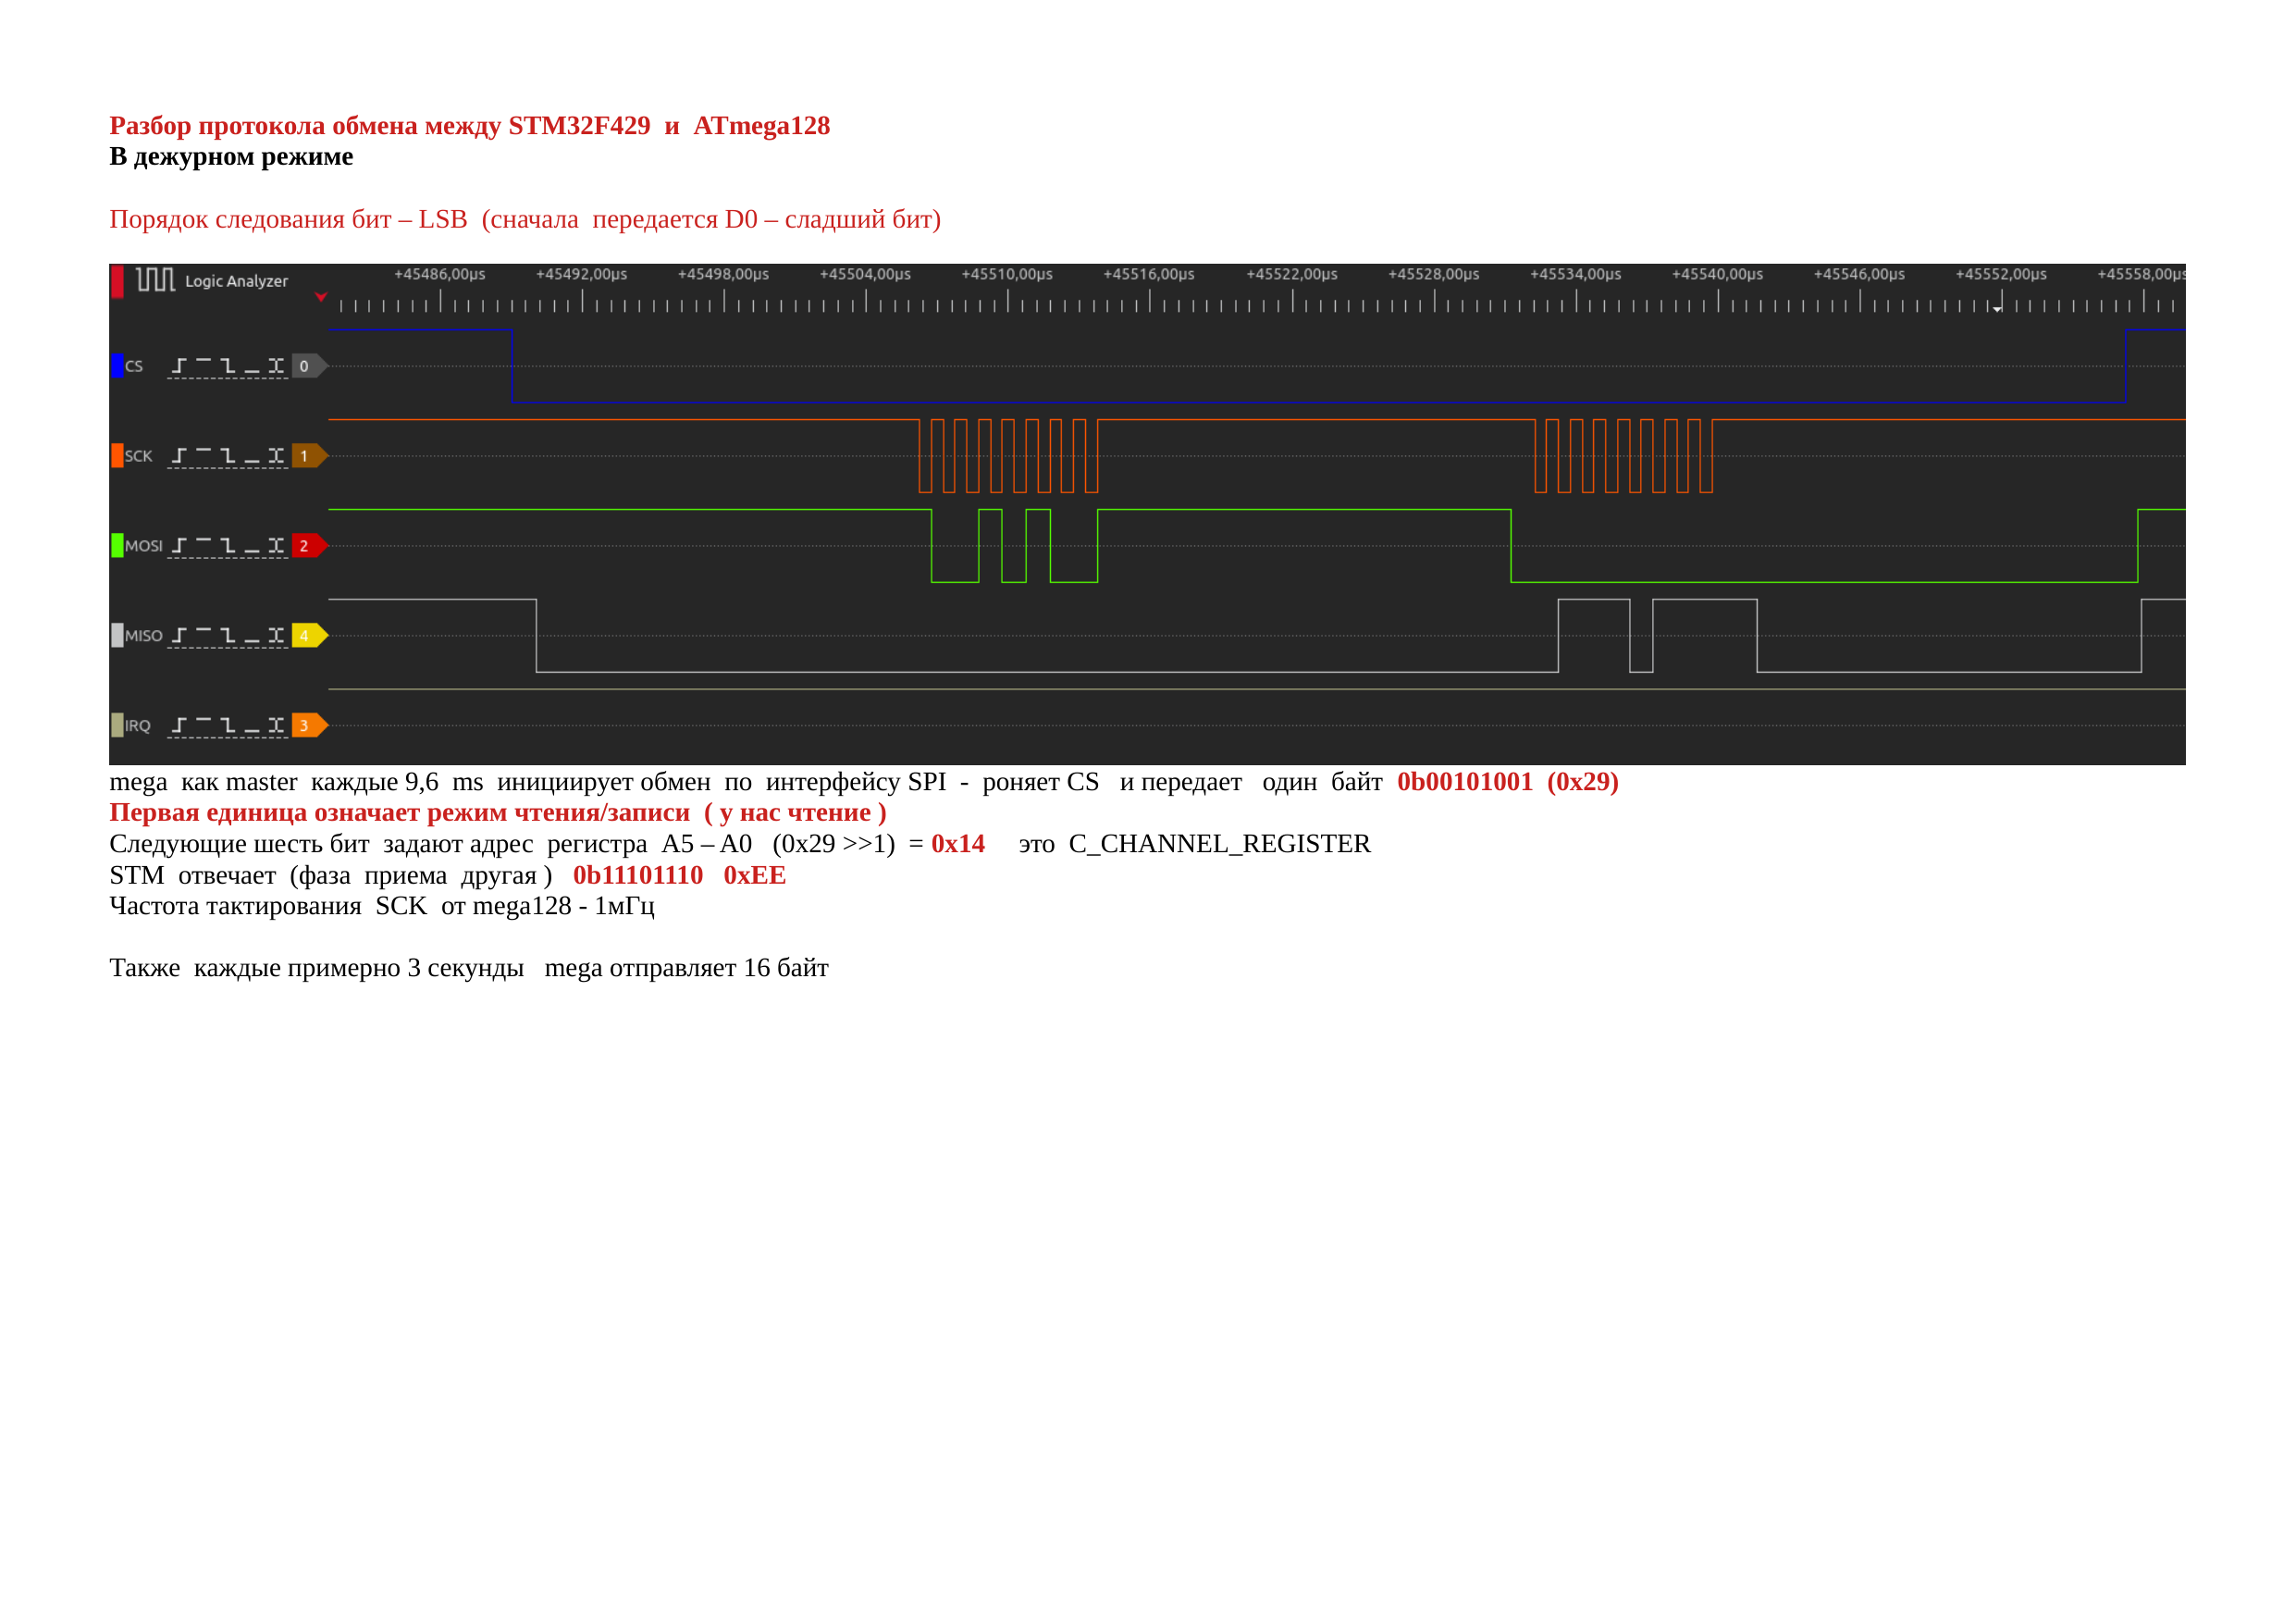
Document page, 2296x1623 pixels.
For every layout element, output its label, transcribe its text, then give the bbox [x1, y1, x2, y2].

text Следующие шесть бит задают адрес регистра A5 – A0 (0x29 >>1) = 0x14 это C_CHANNEL_REGISTER [109, 827, 2186, 859]
picture [109, 264, 2186, 765]
text В дежурном режиме [109, 141, 2186, 171]
text Разбор протокола обмена между STM32F429 и ATmega128 [109, 109, 2186, 141]
text mega как master каждые 9,6 ms инициирует обмен по интерфейсу SPI - роняет CS и передает один байт 0b00101001 (0x29) [109, 765, 2186, 797]
text Частота тактирования SCK от mega128 - 1мГц [109, 889, 2186, 921]
text Первая единица означает режим чтения/записи ( у нас чтение ) [109, 797, 2186, 827]
text Также каждые примерно 3 секунды mega отправляет 16 байт [109, 951, 2186, 983]
text Порядок следования бит – LSB (сначала передается D0 – сладший бит) [109, 203, 2186, 233]
text STM отвечает (фаза приема другая ) 0b11101110 0xEE [109, 859, 2186, 889]
